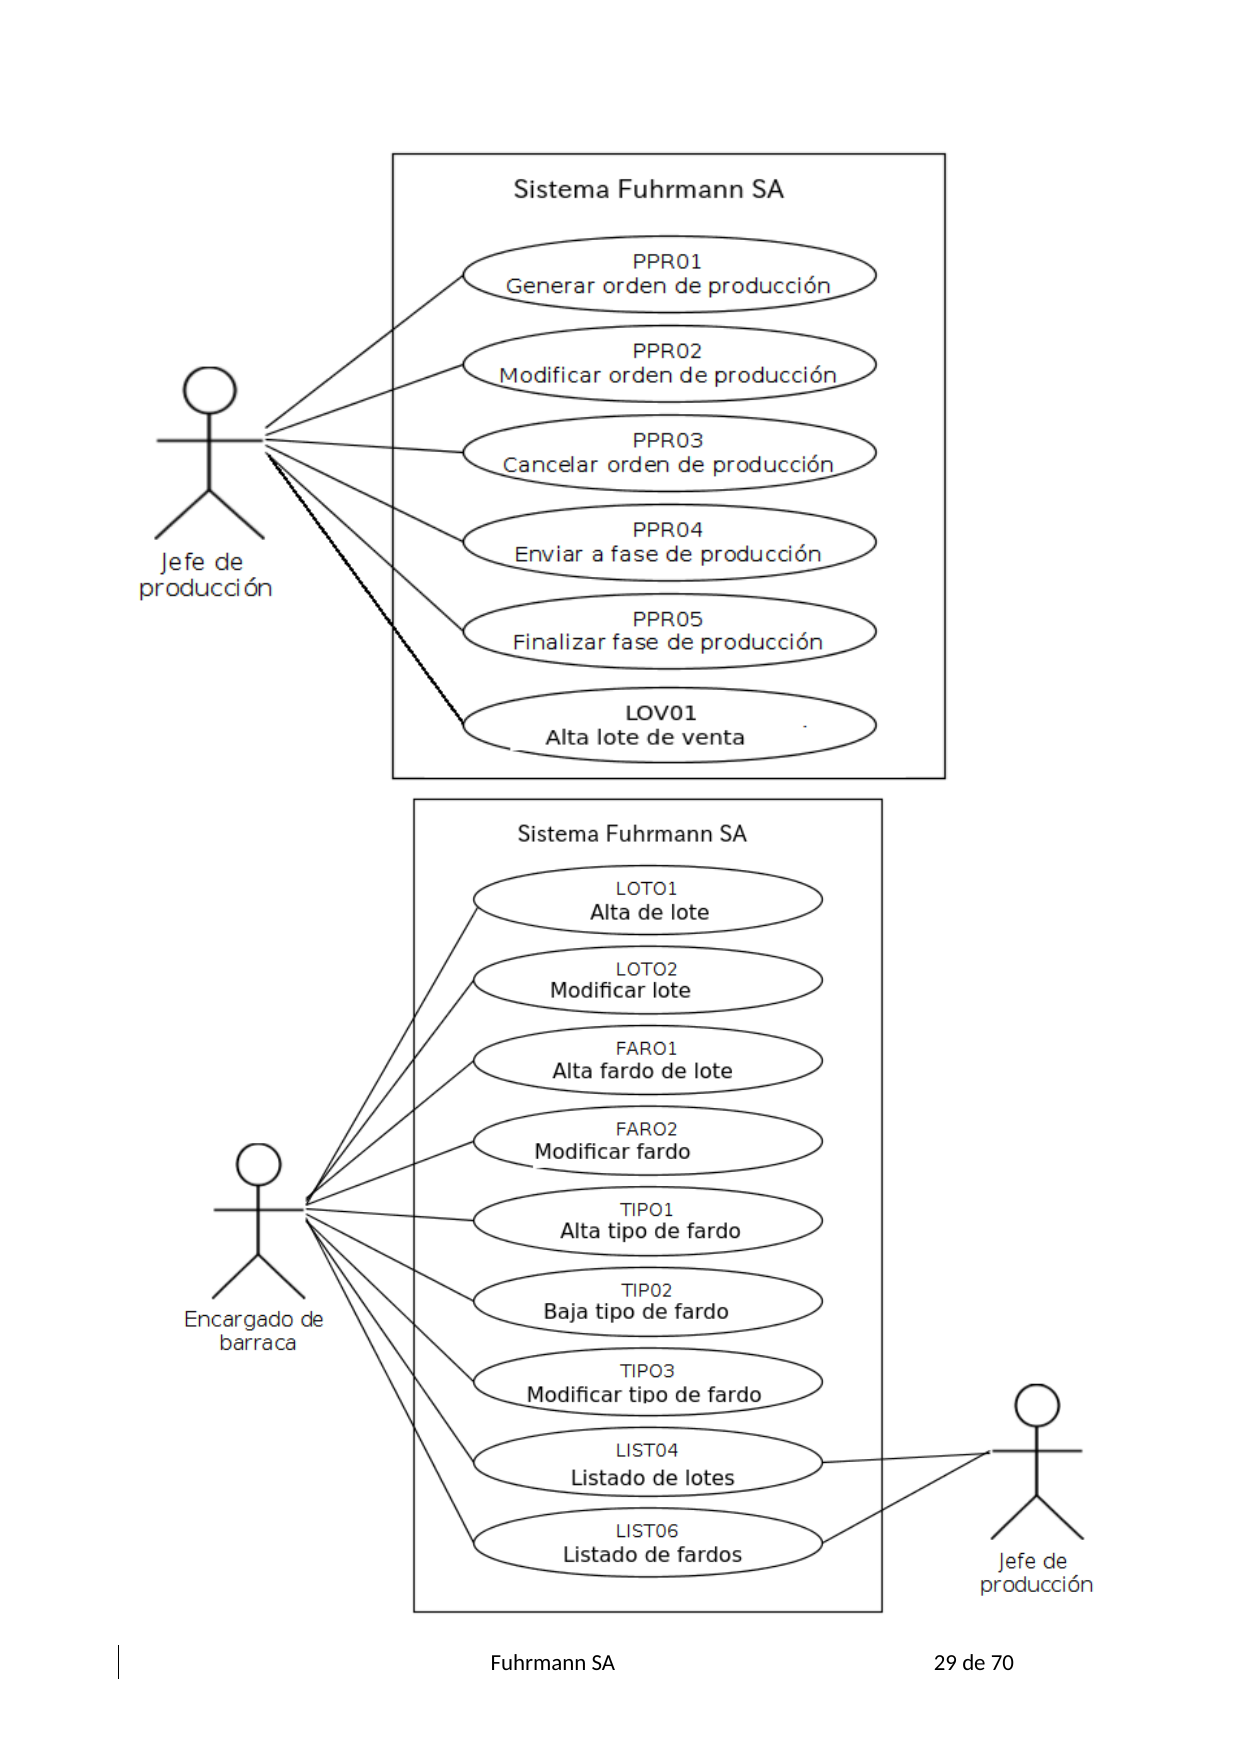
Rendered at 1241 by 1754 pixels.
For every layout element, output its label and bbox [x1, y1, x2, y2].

picture [78, 140, 1126, 1618]
